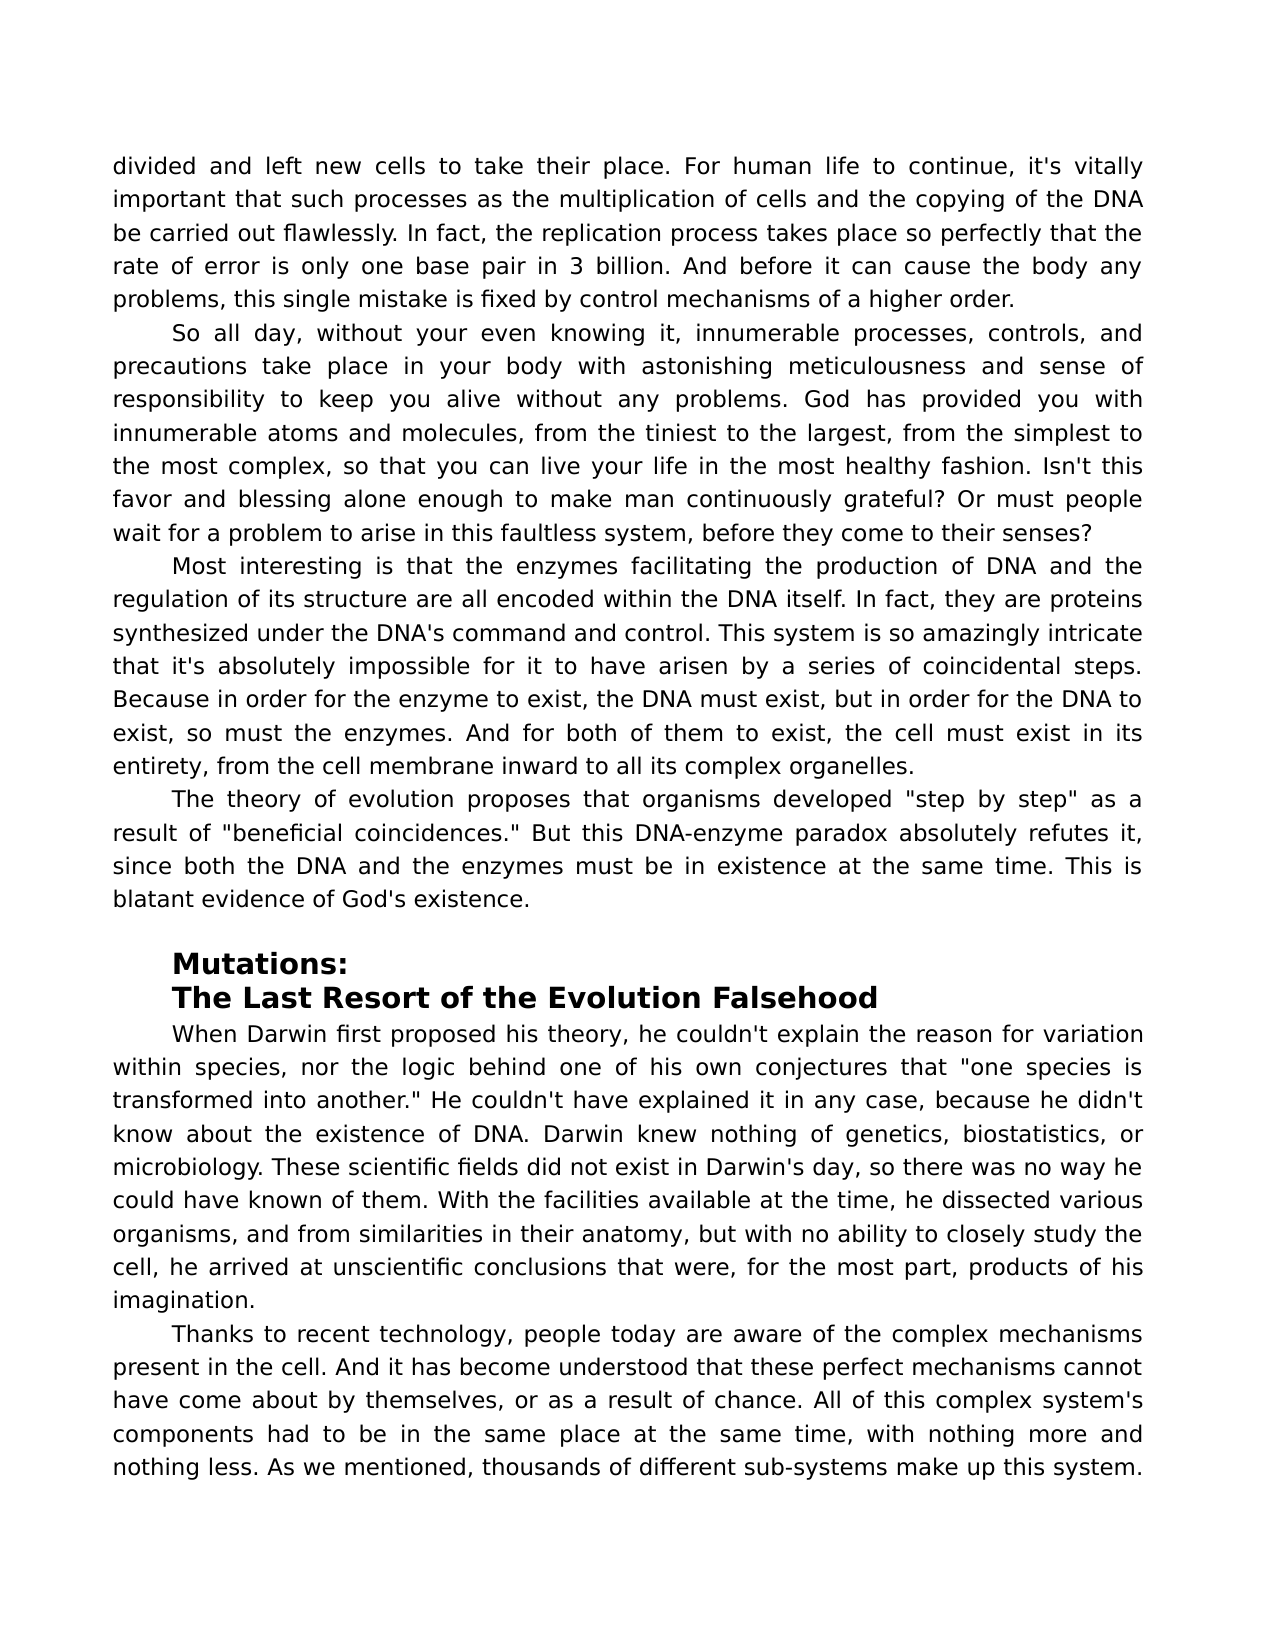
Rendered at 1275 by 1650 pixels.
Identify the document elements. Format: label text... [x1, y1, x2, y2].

text The Last Resort of the Evolution Falsehood [112, 982, 1145, 1016]
text Most interesting is that the enzymes facilitating the production of DNA and the regulation of its structure are all encoded within the DNA itself. In fact, they are proteins synthesized under the DNA's command and control. This system is so amazingly intricate that it's absolutely impossible for it to have arisen by a series of coincidental steps. Because in order for the enzyme to exist, the DNA must exist, but in order for the DNA to exist, so must the enzymes. And for both of them to exist, the cell must exist in its entirety, from the cell membrane inward to all its complex organelles. [112, 548, 1145, 781]
text When Darwin first proposed his theory, he couldn't explain the reason for variation within species, nor the logic behind one of his own conjectures that "one species is transformed into another." He couldn't have explained it in any case, because he didn't know about the existence of DNA. Darwin knew nothing of genetics, biostatistics, or microbiology. These scientific fields did not exist in Darwin's day, so there was no way he could have known of them. With the facilities available at the time, he dissected various organisms, and from similarities in their anatomy, but with no ability to closely study the cell, he arrived at unscientific conclusions that were, for the most part, products of his imagination. [112, 1016, 1145, 1316]
text The theory of evolution proposes that organisms developed "step by step" as a result of "beneficial coincidences." But this DNA-enzyme paradox absolutely refutes it, since both the DNA and the enzymes must be in existence at the same time. This is blatant evidence of God's existence. [112, 781, 1145, 914]
text Mutations: [112, 948, 1145, 982]
text divided and left new cells to take their place. For human life to continue, it's vitally important that such processes as the multiplication of cells and the copying of the DNA be carried out flawlessly. In fact, the replication process takes place so perfectly that the rate of error is only one base pair in 3 billion. And before it can cause the body any problems, this single mistake is fixed by control mechanisms of a higher order. [112, 148, 1145, 314]
text Thanks to recent technology, people today are aware of the complex mechanisms present in the cell. And it has become understood that these perfect mechanisms cannot have come about by themselves, or as a result of chance. All of this complex system's components had to be in the same place at the same time, with nothing more and nothing less. As we mentioned, thousands of different sub-systems make up this system. [112, 1316, 1145, 1482]
text So all day, without your even knowing it, innumerable processes, controls, and precautions take place in your body with astonishing meticulousness and sense of responsibility to keep you alive without any problems. God has provided you with innumerable atoms and molecules, from the tiniest to the largest, from the simplest to the most complex, so that you can live your life in the most healthy fashion. Isn't this favor and blessing alone enough to make man continuously grateful? Or must people wait for a problem to arise in this faultless system, before they come to their senses? [112, 314, 1145, 548]
